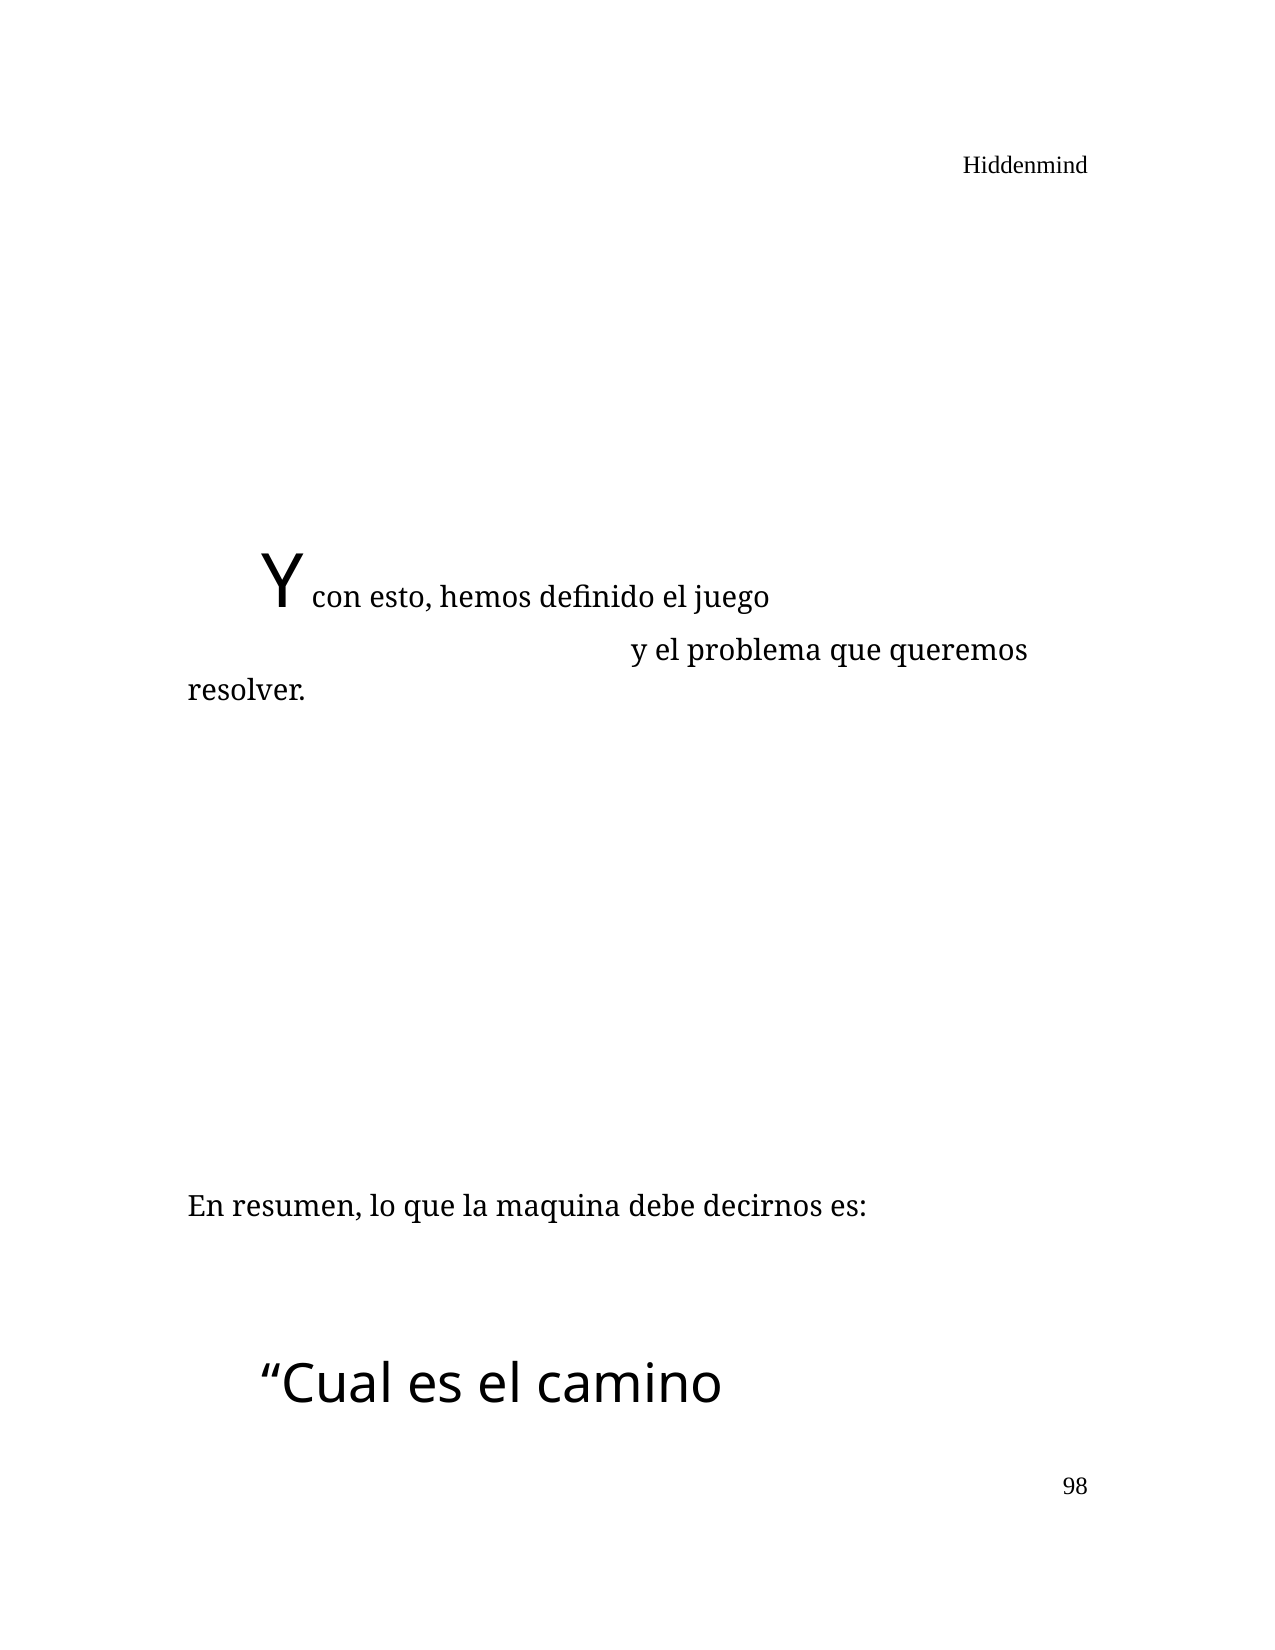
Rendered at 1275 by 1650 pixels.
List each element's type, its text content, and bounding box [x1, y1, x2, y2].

text “Cual es el camino [187, 1344, 1087, 1418]
text y el problema que queremos resolver. [187, 630, 1087, 709]
text En resumen, lo que la maquina debe decirnos es: [187, 1185, 1087, 1225]
text Y con esto, hemos definido el juego [187, 527, 1087, 630]
